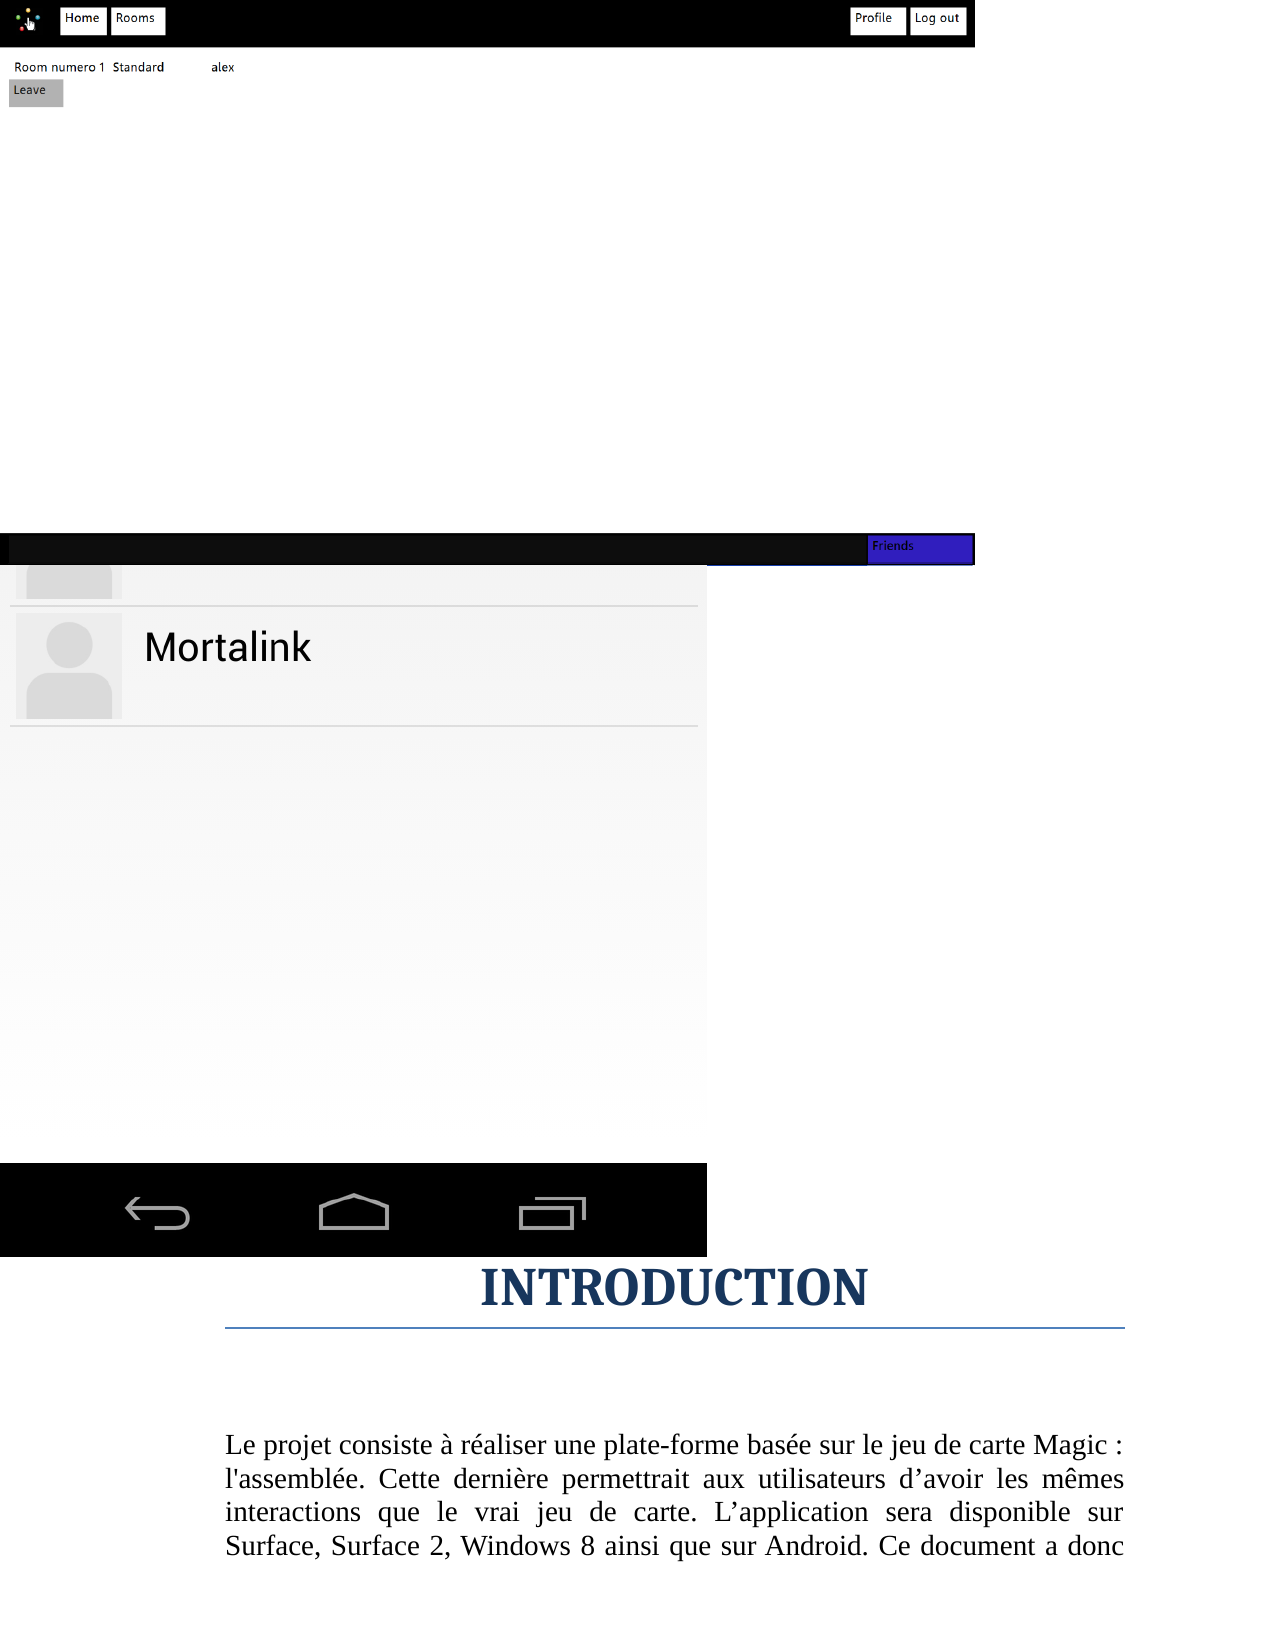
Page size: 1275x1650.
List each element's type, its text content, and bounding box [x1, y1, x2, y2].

text Le projet consiste à réaliser une plate-forme basée sur le jeu de carte Magic : l'assemblée. Cette dernière permettrait aux utilisateurs d’avoir les mêmes interactions que le vrai jeu de carte. L’application sera disponible sur Surface, Surface 2, Windows 8 ainsi que sur Android. Ce document a donc [225, 1427, 1125, 1561]
title INTRODUCTION [225, 75, 1125, 1327]
picture [0, 0, 975, 1257]
